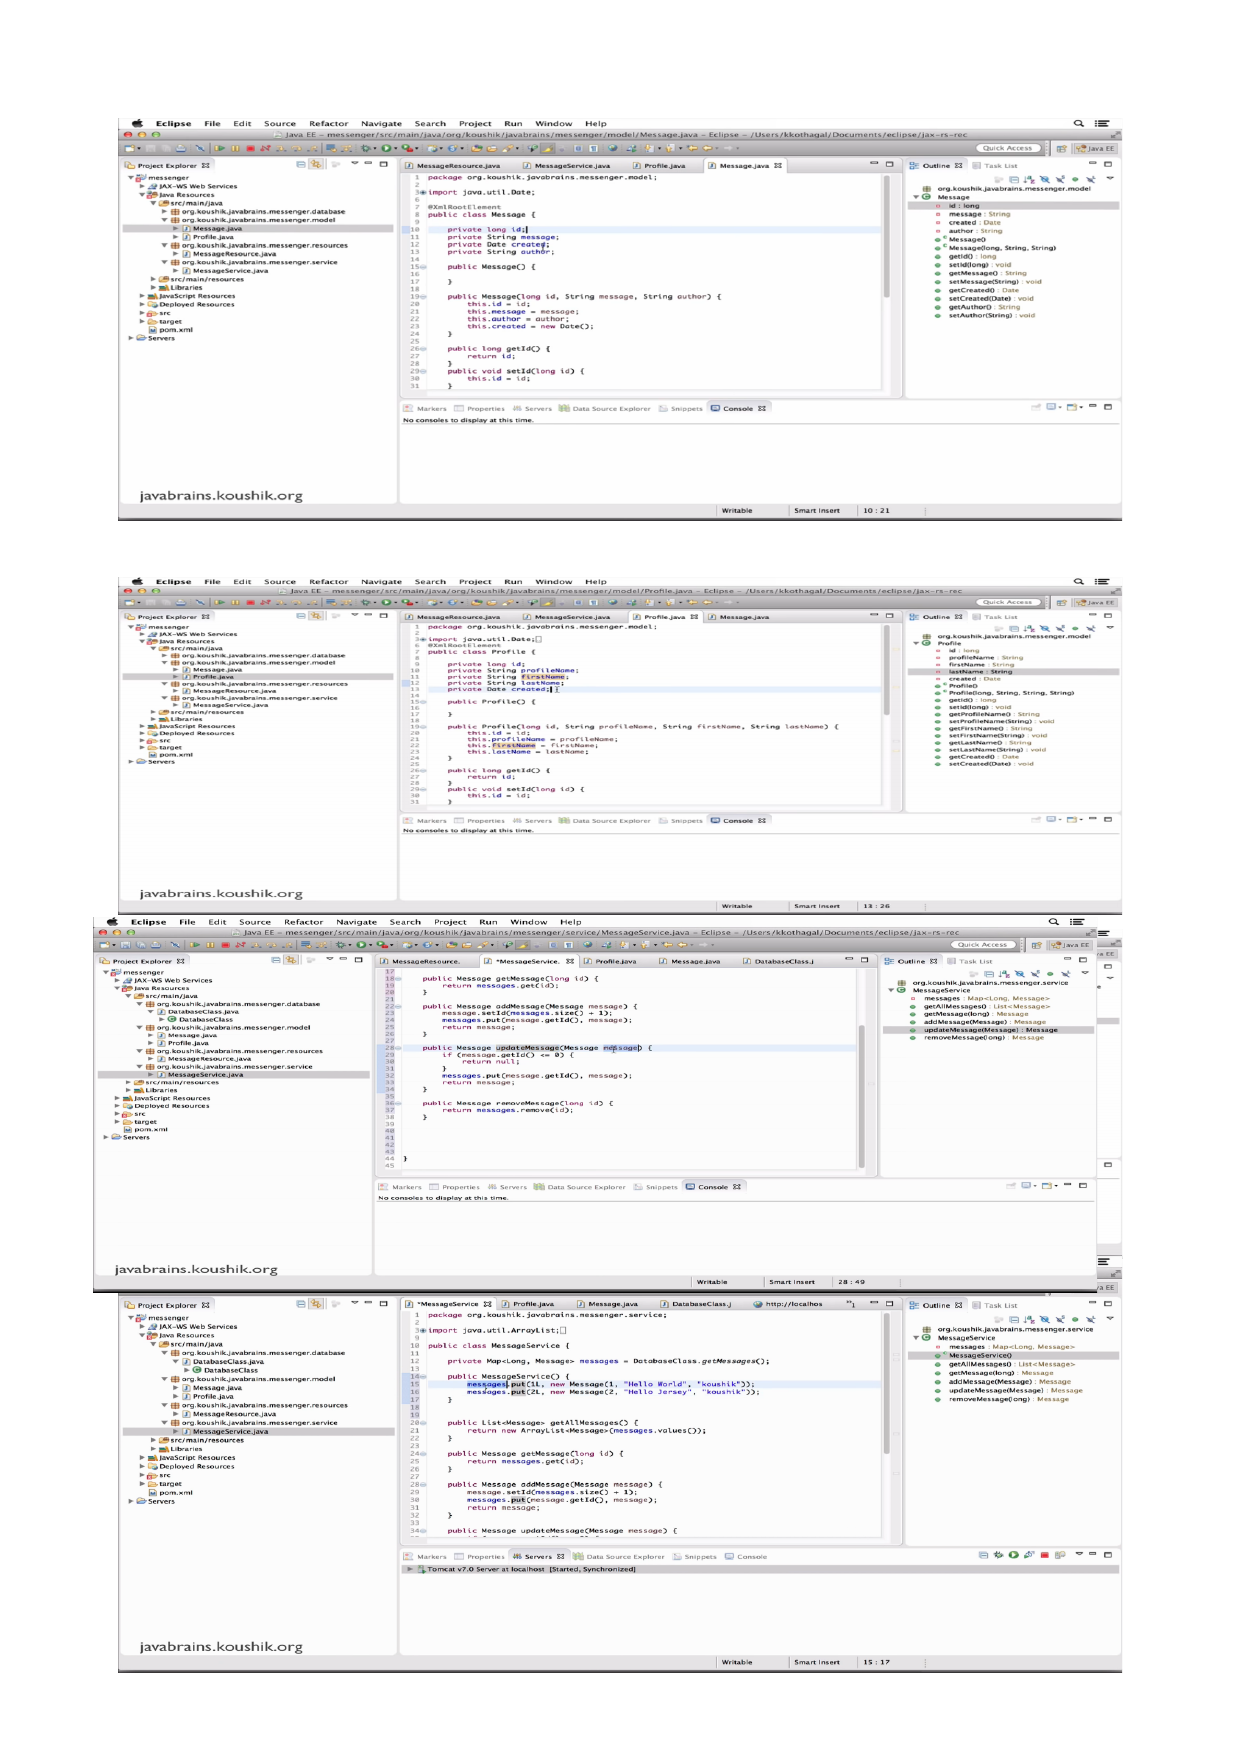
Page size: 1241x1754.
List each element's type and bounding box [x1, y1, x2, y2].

picture [118, 118, 1123, 521]
picture [118, 577, 1123, 915]
picture [93, 917, 1123, 1673]
